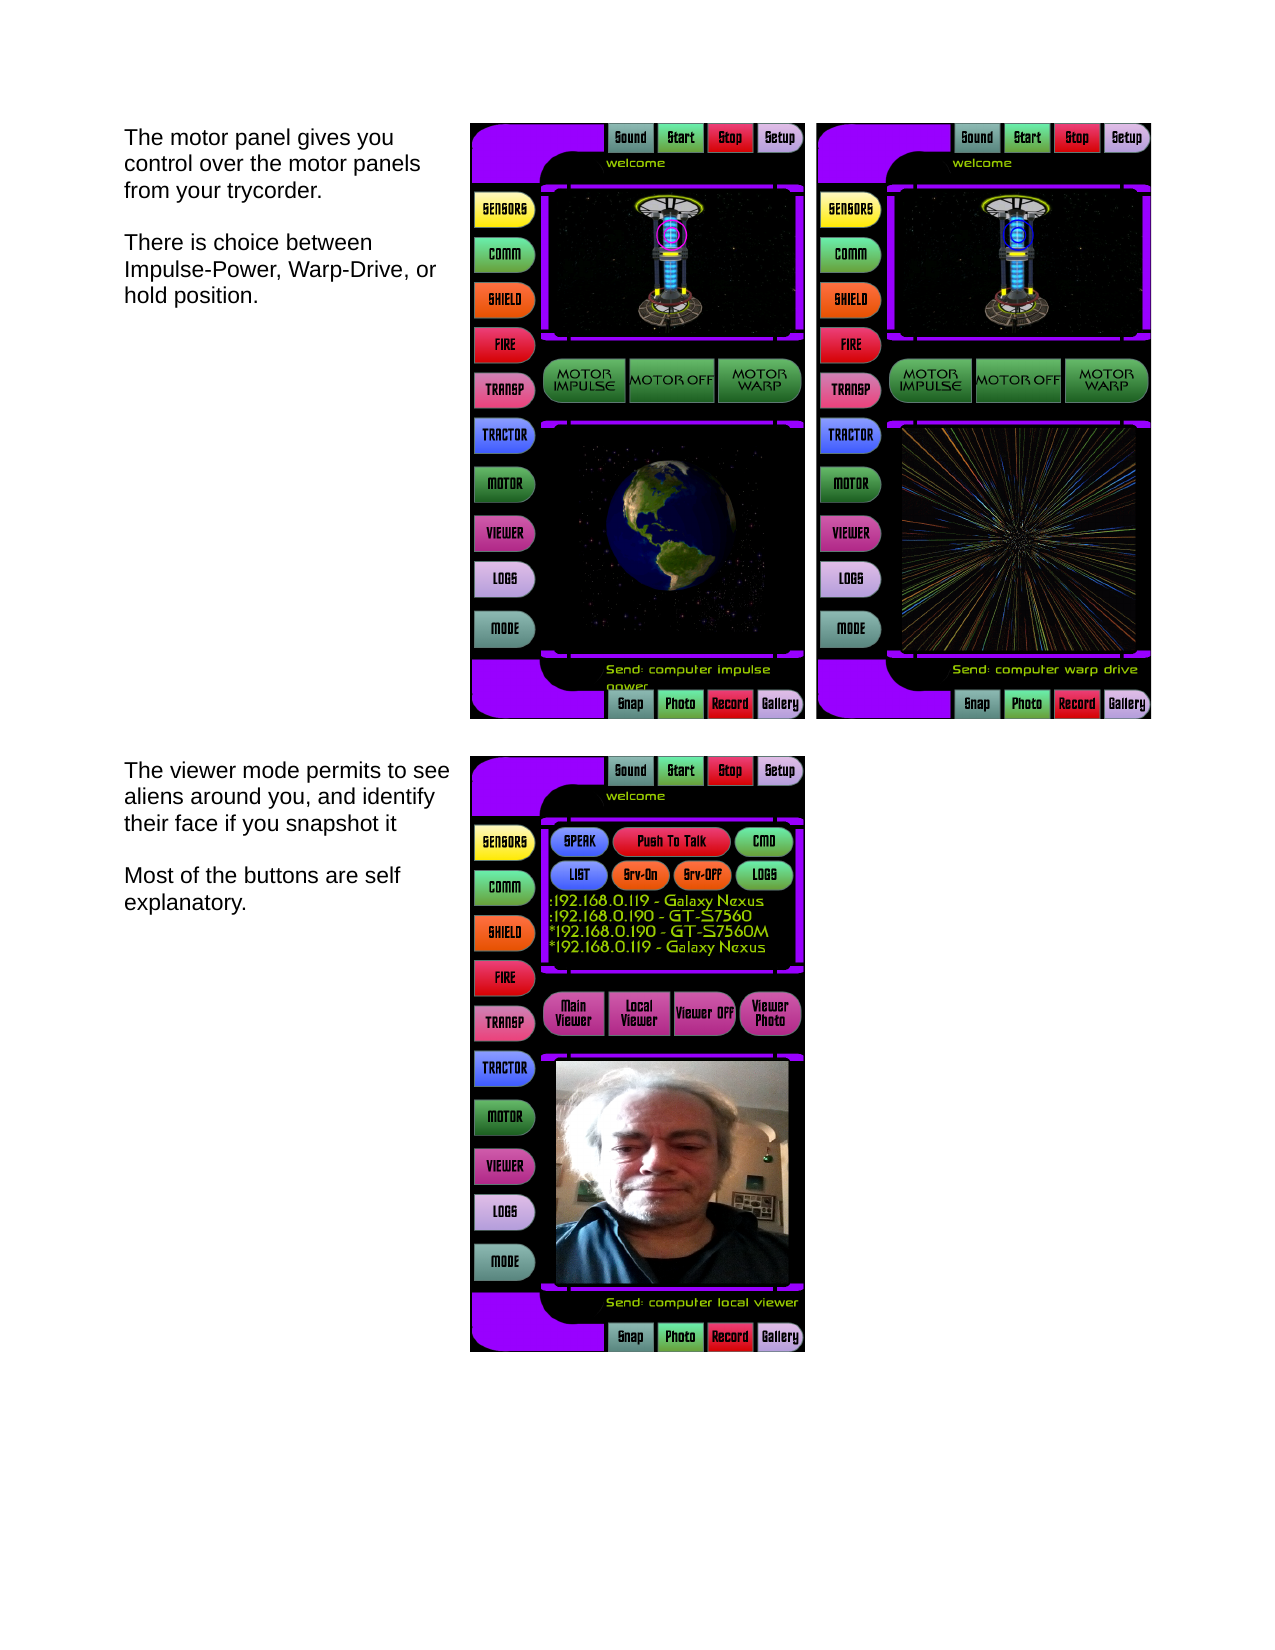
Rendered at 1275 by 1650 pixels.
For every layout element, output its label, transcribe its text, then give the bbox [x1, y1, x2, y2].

table_cell The viewer mode permits to see aliens around you, and identify their face if you snapshot it Most of the buttons are self explanatory. [118, 751, 464, 1384]
table_cell [464, 118, 811, 751]
table_cell [811, 751, 1157, 1384]
table_cell [464, 751, 811, 1384]
picture [816, 123, 1152, 719]
picture [470, 756, 805, 1352]
picture [470, 123, 805, 719]
table_cell The motor panel gives you control over the motor panels from your trycorder. There is choice between Impulse-Power, Warp-Drive, or hold position. [118, 118, 464, 751]
table_cell [811, 118, 1157, 751]
